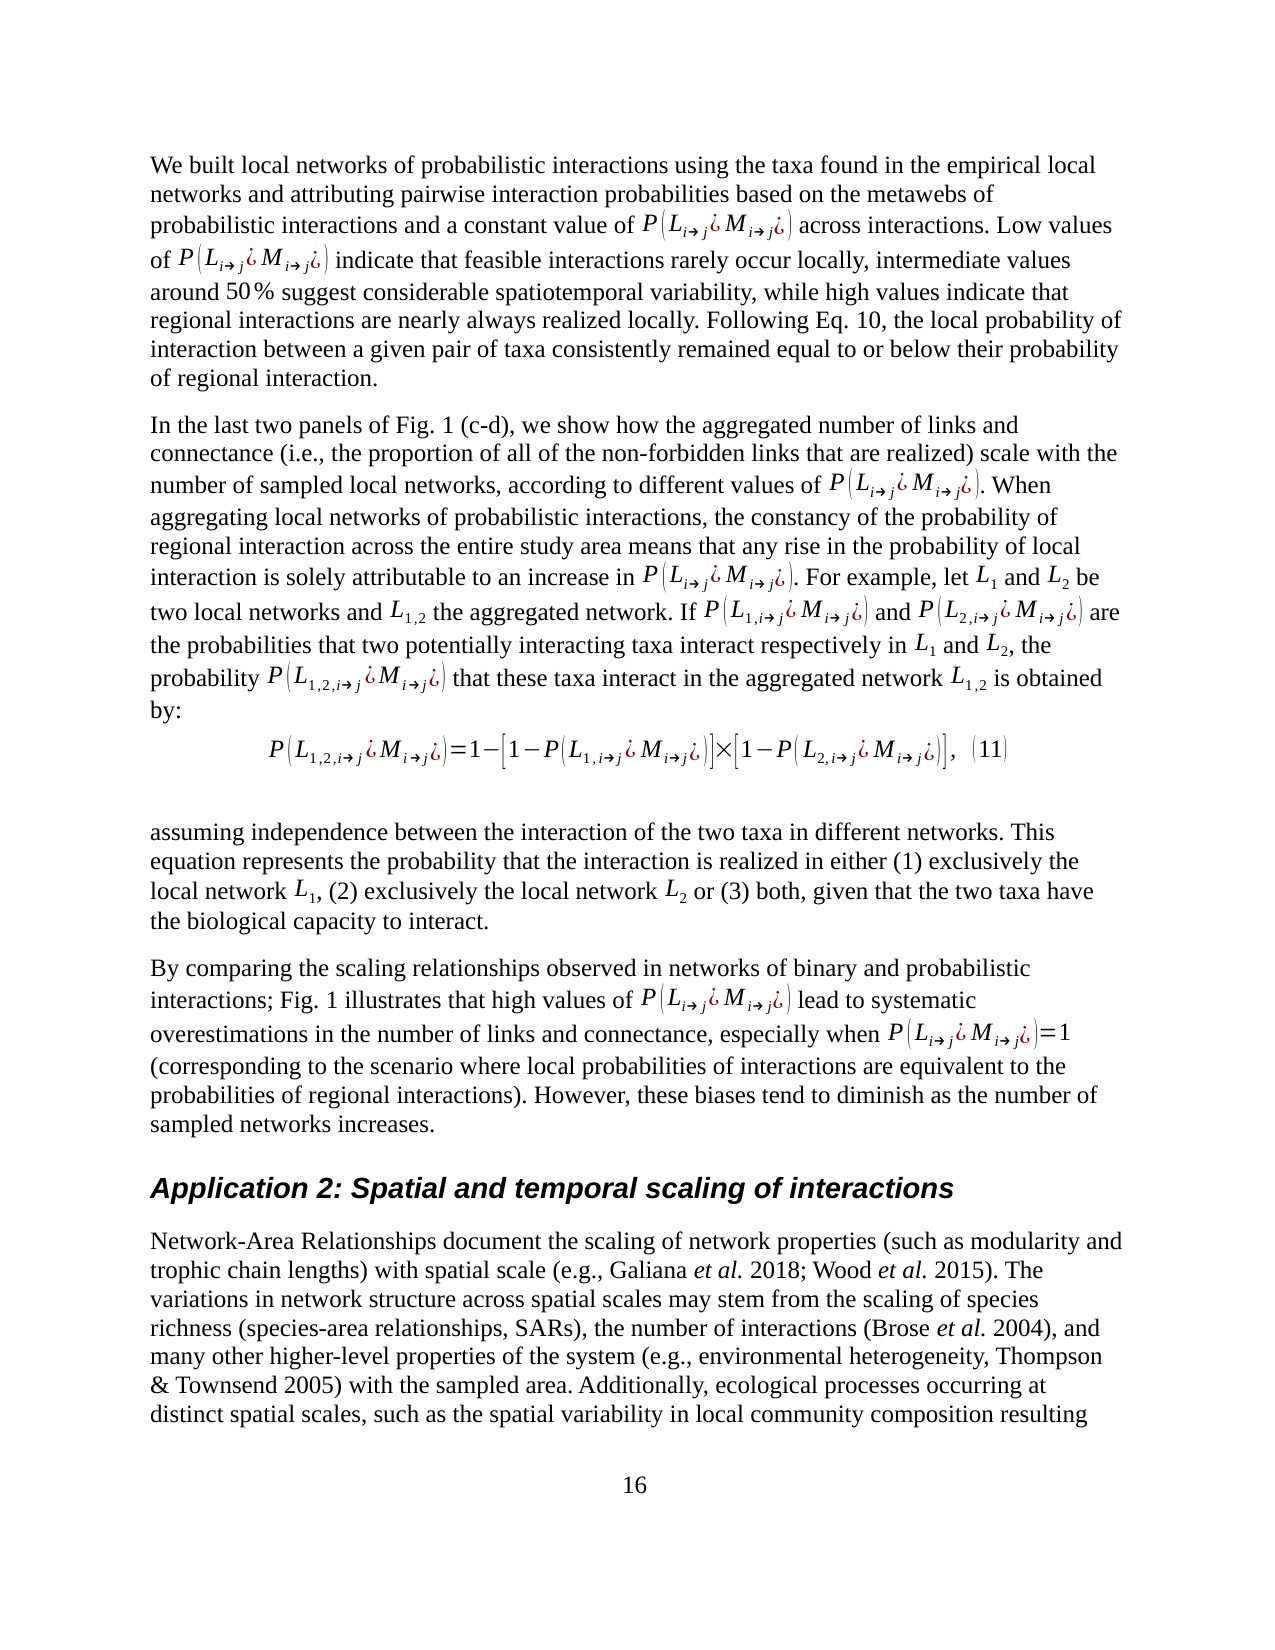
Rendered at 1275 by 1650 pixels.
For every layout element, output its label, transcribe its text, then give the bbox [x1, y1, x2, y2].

subtitle Application 2: Spatial and temporal scaling of interactions [150, 1171, 1125, 1205]
text We built local networks of probabilistic interactions using the taxa found in the empirical local networks and attributing pairwise interaction probabilities based on the metawebs of probabilistic interactions and a constant value of across interactions. Low values of indicate that feasible interactions rarely occur locally, intermediate values around suggest considerable spatiotemporal variability, while high values indicate that regional interactions are nearly always realized locally. Following Eq. 10, the local probability of interaction between a given pair of taxa consistently remained equal to or below their probability of regional interaction. [150, 150, 1125, 392]
text By comparing the scaling relationships observed in networks of binary and probabilistic interactions; Fig. 1 illustrates that high values of lead to systematic overestimations in the number of links and connectance, especially when (corresponding to the scenario where local probabilities of interactions are equivalent to the probabilities of regional interactions). However, these biases tend to diminish as the number of sampled networks increases. [150, 953, 1125, 1137]
text assuming independence between the interaction of the two taxa in different networks. This equation represents the probability that the interaction is realized in either (1) exclusively the local network , (2) exclusively the local network or (3) both, given that the two taxa have the biological capacity to interact. [150, 817, 1125, 935]
text Network-Area Relationships document the scaling of network properties (such as modularity and trophic chain lengths) with spatial scale (e.g., Galiana et al. 2018; Wood et al. 2015). The variations in network structure across spatial scales may stem from the scaling of species richness (species-area relationships, SARs), the number of interactions (Brose et al. 2004), and many other higher-level properties of the system (e.g., environmental heterogeneity, Thompson & Townsend 2005) with the sampled area. Additionally, ecological processes occurring at distinct spatial scales, such as the spatial variability in local community composition resulting [150, 1226, 1125, 1428]
text In the last two panels of Fig. 1 (c-d), we show how the aggregated number of links and connectance (i.e., the proportion of all of the non-forbidden links that are realized) scale with the number of sampled local networks, according to different values of . When aggregating local networks of probabilistic interactions, the constancy of the probability of regional interaction across the entire study area means that any rise in the probability of local interaction is solely attributable to an increase in . For example, let and be two local networks and the aggregated network. If and are the probabilities that two potentially interacting taxa interact respectively in and , the probability that these taxa interact in the aggregated network is obtained by: [150, 410, 1125, 724]
